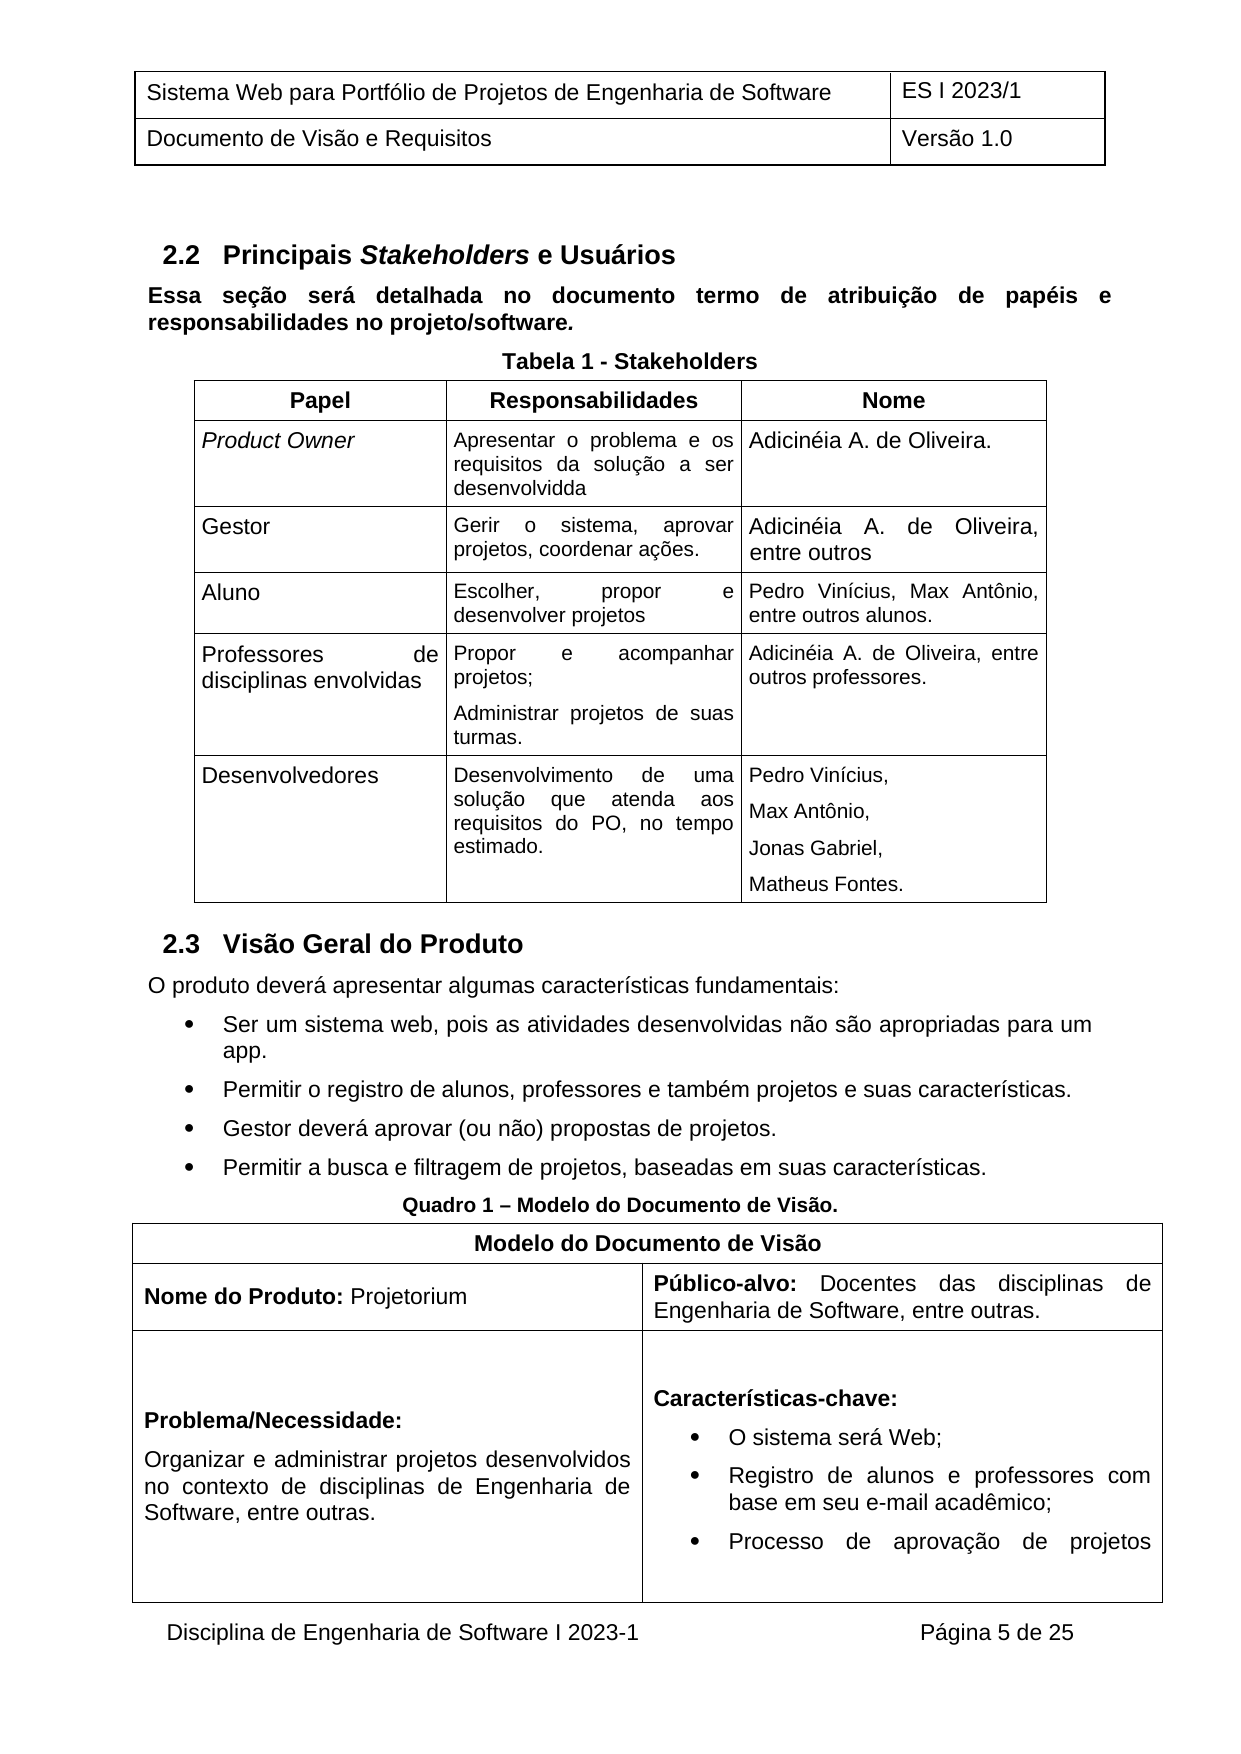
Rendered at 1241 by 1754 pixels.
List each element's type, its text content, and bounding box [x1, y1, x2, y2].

table_cell Adicinéia A. de Oliveira. [742, 421, 1046, 506]
table_header Responsabilidades [447, 381, 741, 420]
list Permitir a busca e filtragem de projetos, baseadas em suas características. [185, 1153, 1092, 1180]
table_cell Pedro Vinícius, Max Antônio, entre outros alunos. [742, 573, 1046, 633]
table_cell Pedro Vinícius, Max Antônio, Jonas Gabriel, Matheus Fontes. [742, 756, 1046, 902]
subtitle Visão Geral do Produto [162, 928, 1092, 959]
list Permitir o registro de alunos, professores e também projetos e suas características. [185, 1076, 1092, 1102]
table_cell Aluno [195, 573, 446, 633]
list Gestor deverá aprovar (ou não) propostas de projetos. [185, 1115, 1092, 1141]
table_cell Gestor [195, 507, 446, 572]
text O produto deverá apresentar algumas características fundamentais: [148, 972, 1092, 998]
table_cell Desenvolvimento de uma solução que atenda aos requisitos do PO, no tempo estimado. [447, 756, 741, 902]
table_header Modelo do Documento de Visão [133, 1224, 1162, 1262]
table_header Nome [742, 381, 1046, 420]
table_cell Professores de disciplinas envolvidas [195, 634, 446, 755]
text Essa seção será detalhada no documento termo de atribuição de papéis e responsabilidades no projeto/software. [148, 282, 1112, 335]
list Ser um sistema web, pois as atividades desenvolvidas não são apropriadas para um app. [185, 1011, 1092, 1063]
table_cell Problema/Necessidade: Organizar e administrar projetos desenvolvidos no contexto de disciplinas de Engenharia de Software, entre outras. [133, 1331, 642, 1602]
table_cell Público-alvo: Docentes das disciplinas de Engenharia de Software, entre outras. [643, 1264, 1162, 1329]
table_cell Características-chave: O sistema será Web; Registro de alunos e professores com base em seu e-mail acadêmico; Processo de aprovação de projetos [643, 1331, 1162, 1602]
table_cell Adicinéia A. de Oliveira, entre outros [742, 507, 1046, 572]
text Tabela 1 - Stakeholders [148, 348, 1112, 374]
table_cell Gerir o sistema, aprovar projetos, coordenar ações. [447, 507, 741, 572]
table_cell Propor e acompanhar projetos; Administrar projetos de suas turmas. [447, 634, 741, 755]
subtitle Principais Stakeholders e Usuários [162, 239, 1092, 270]
table_cell Nome do Produto: Projetorium [133, 1264, 642, 1329]
table_cell Product Owner [195, 421, 446, 506]
table_cell Adicinéia A. de Oliveira, entre outros professores. [742, 634, 1046, 755]
text Quadro 1 – Modelo do Documento de Visão. [148, 1192, 1092, 1216]
table_cell Desenvolvedores [195, 756, 446, 902]
table_cell Apresentar o problema e os requisitos da solução a ser desenvolvidda [447, 421, 741, 506]
table_header Papel [195, 381, 446, 420]
table_cell Escolher, propor e desenvolver projetos [447, 573, 741, 633]
